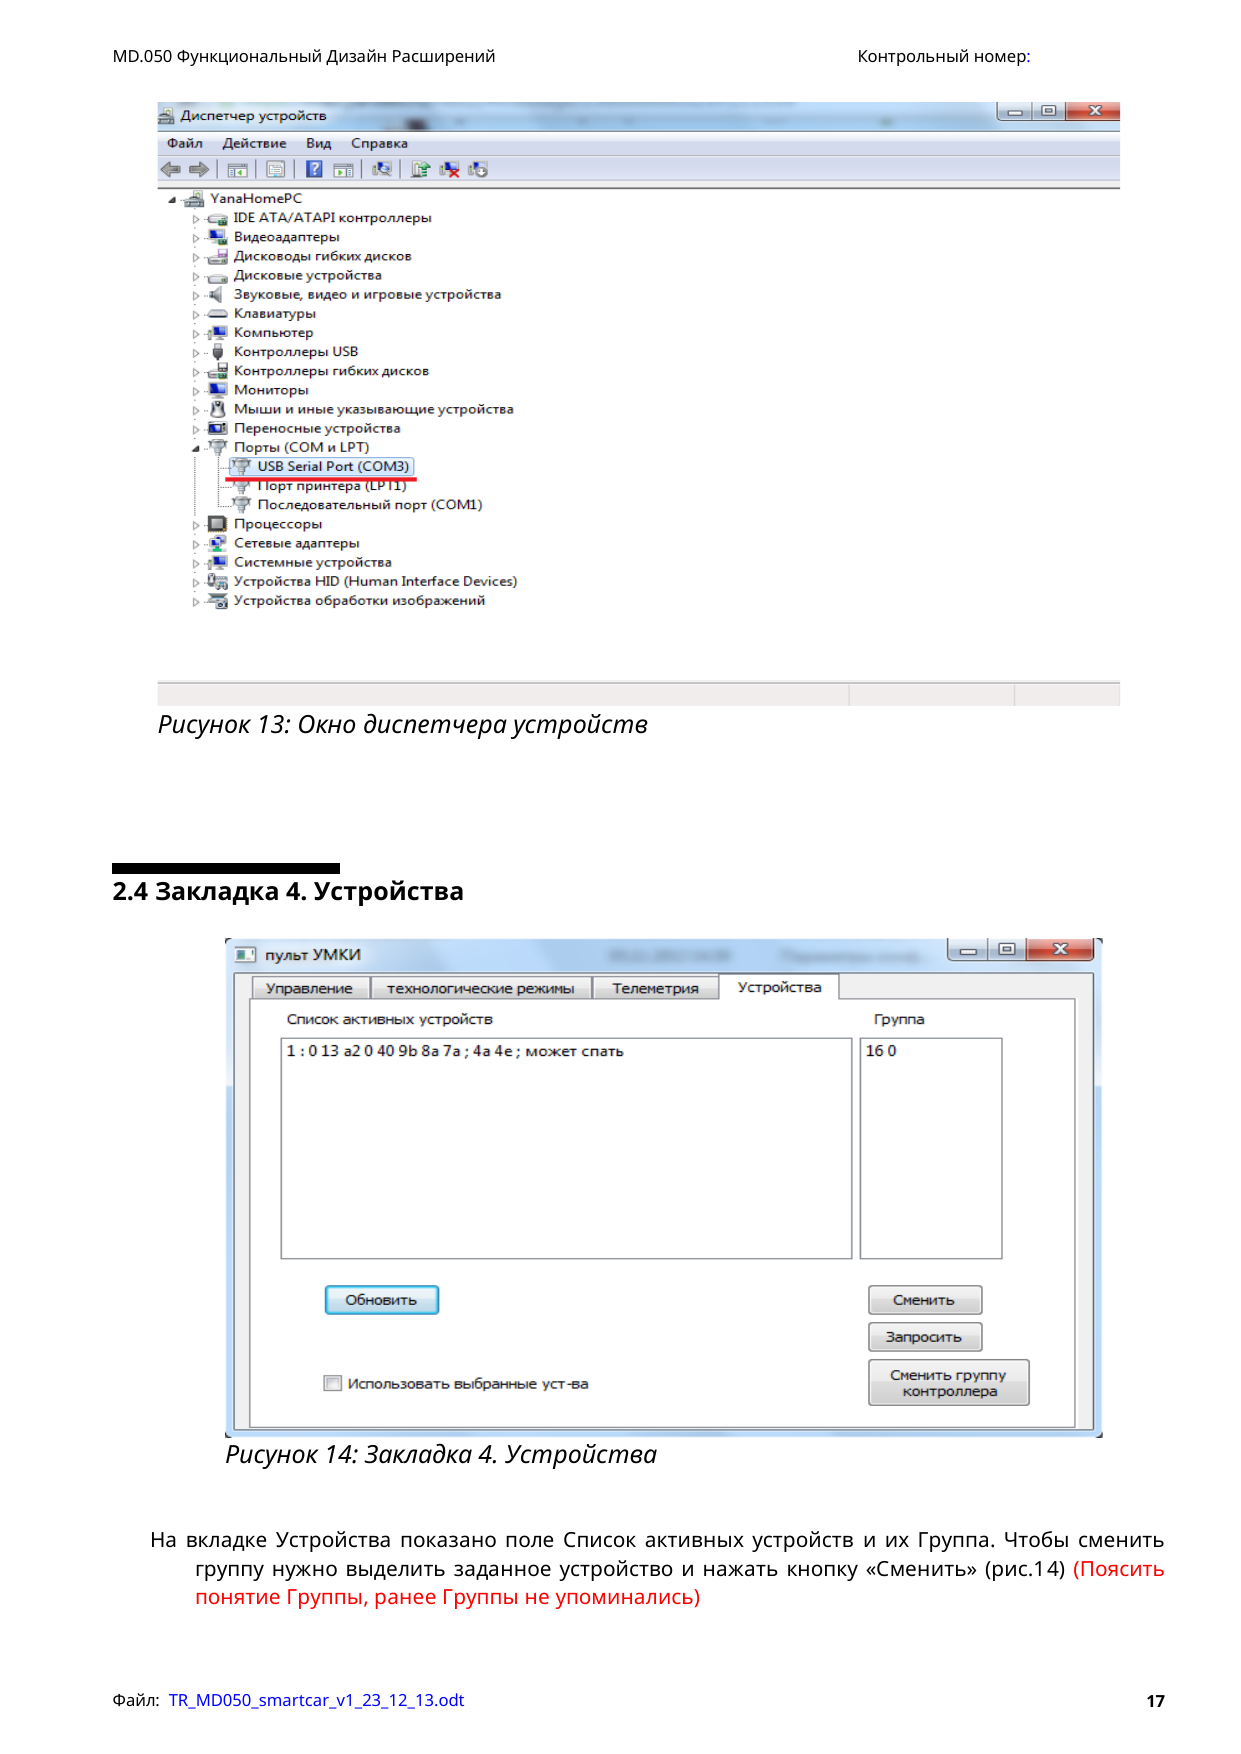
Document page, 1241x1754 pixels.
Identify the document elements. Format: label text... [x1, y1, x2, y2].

list Рисунок 13: Окно диспетчера устройств [157, 707, 1120, 741]
text На вкладке Устройства показано поле Список активных устройств и их Группа. Чтобы сменить группу нужно выделить заданное устройство и нажать кнопку «Сменить» (рис.14) (Поясить понятие Группы, ранее Группы не упоминались) [150, 1525, 1165, 1611]
subtitle 2.4 Закладка 4. Устройства [112, 874, 1165, 908]
text Рисунок 14: Закладка 4. Устройства [225, 1438, 1102, 1471]
picture [157, 102, 1121, 707]
picture [225, 938, 1103, 1438]
